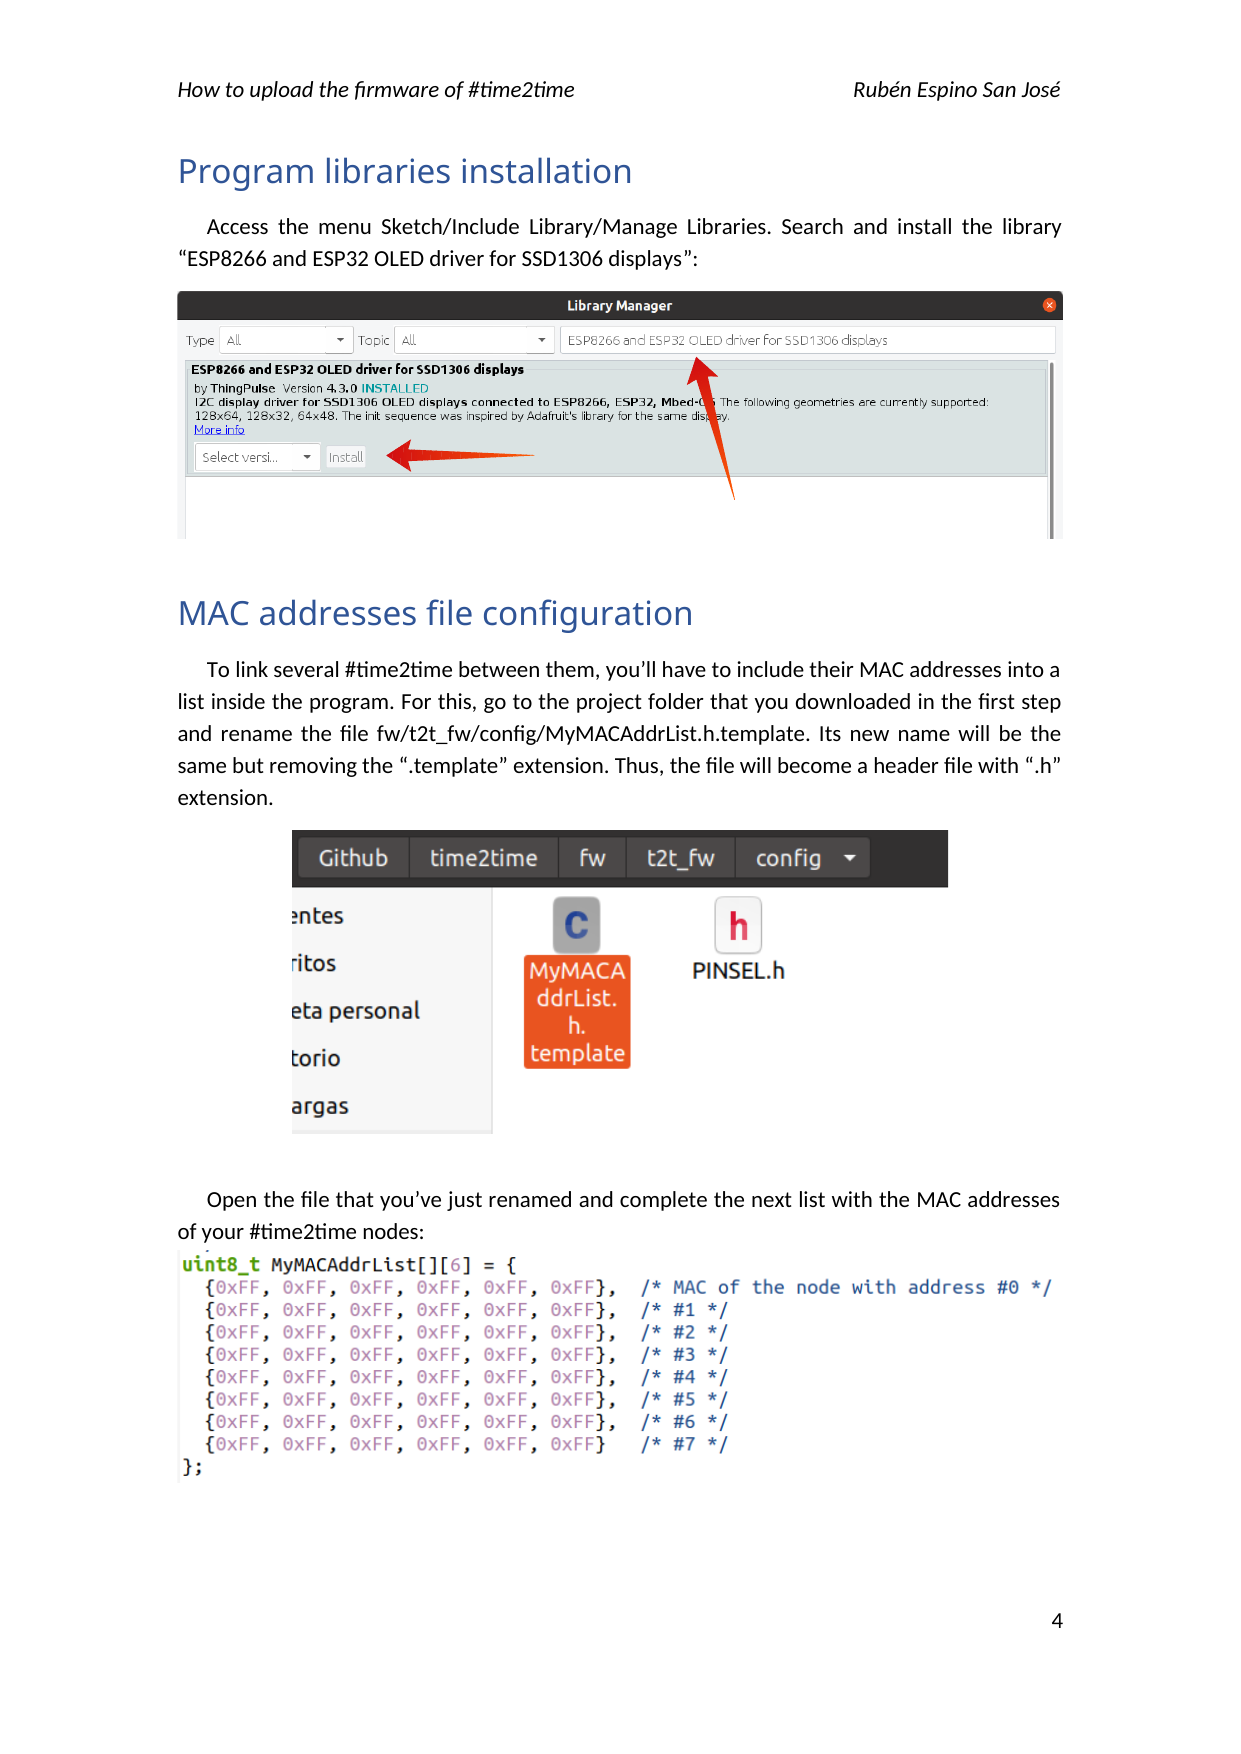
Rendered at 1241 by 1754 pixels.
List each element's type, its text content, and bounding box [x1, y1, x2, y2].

picture [292, 830, 949, 1134]
text Open the file that you’ve just renamed and complete the next list with the MAC addresses of your #time2time nodes: [177, 1185, 1063, 1245]
text MAC addresses file configuration [177, 590, 1063, 635]
text Program libraries installation [177, 148, 1063, 193]
picture [177, 1250, 1063, 1483]
text Access the menu Sketch/Include Library/Manage Libraries. Search and install the library “ESP8266 and ESP32 OLED driver for SSD1306 displays”: [177, 212, 1063, 273]
text To link several #time2time between them, you’ll have to include their MAC addresses into a list inside the program. For this, go to the project folder that you downloaded in the first step and rename the file fw/t2t_fw/config/MyMACAddrList.h.template. Its new name will be the same but removing the “.template” extension. Thus, the file will become a header file with “.h” extension. [177, 655, 1063, 812]
picture [177, 291, 1063, 539]
